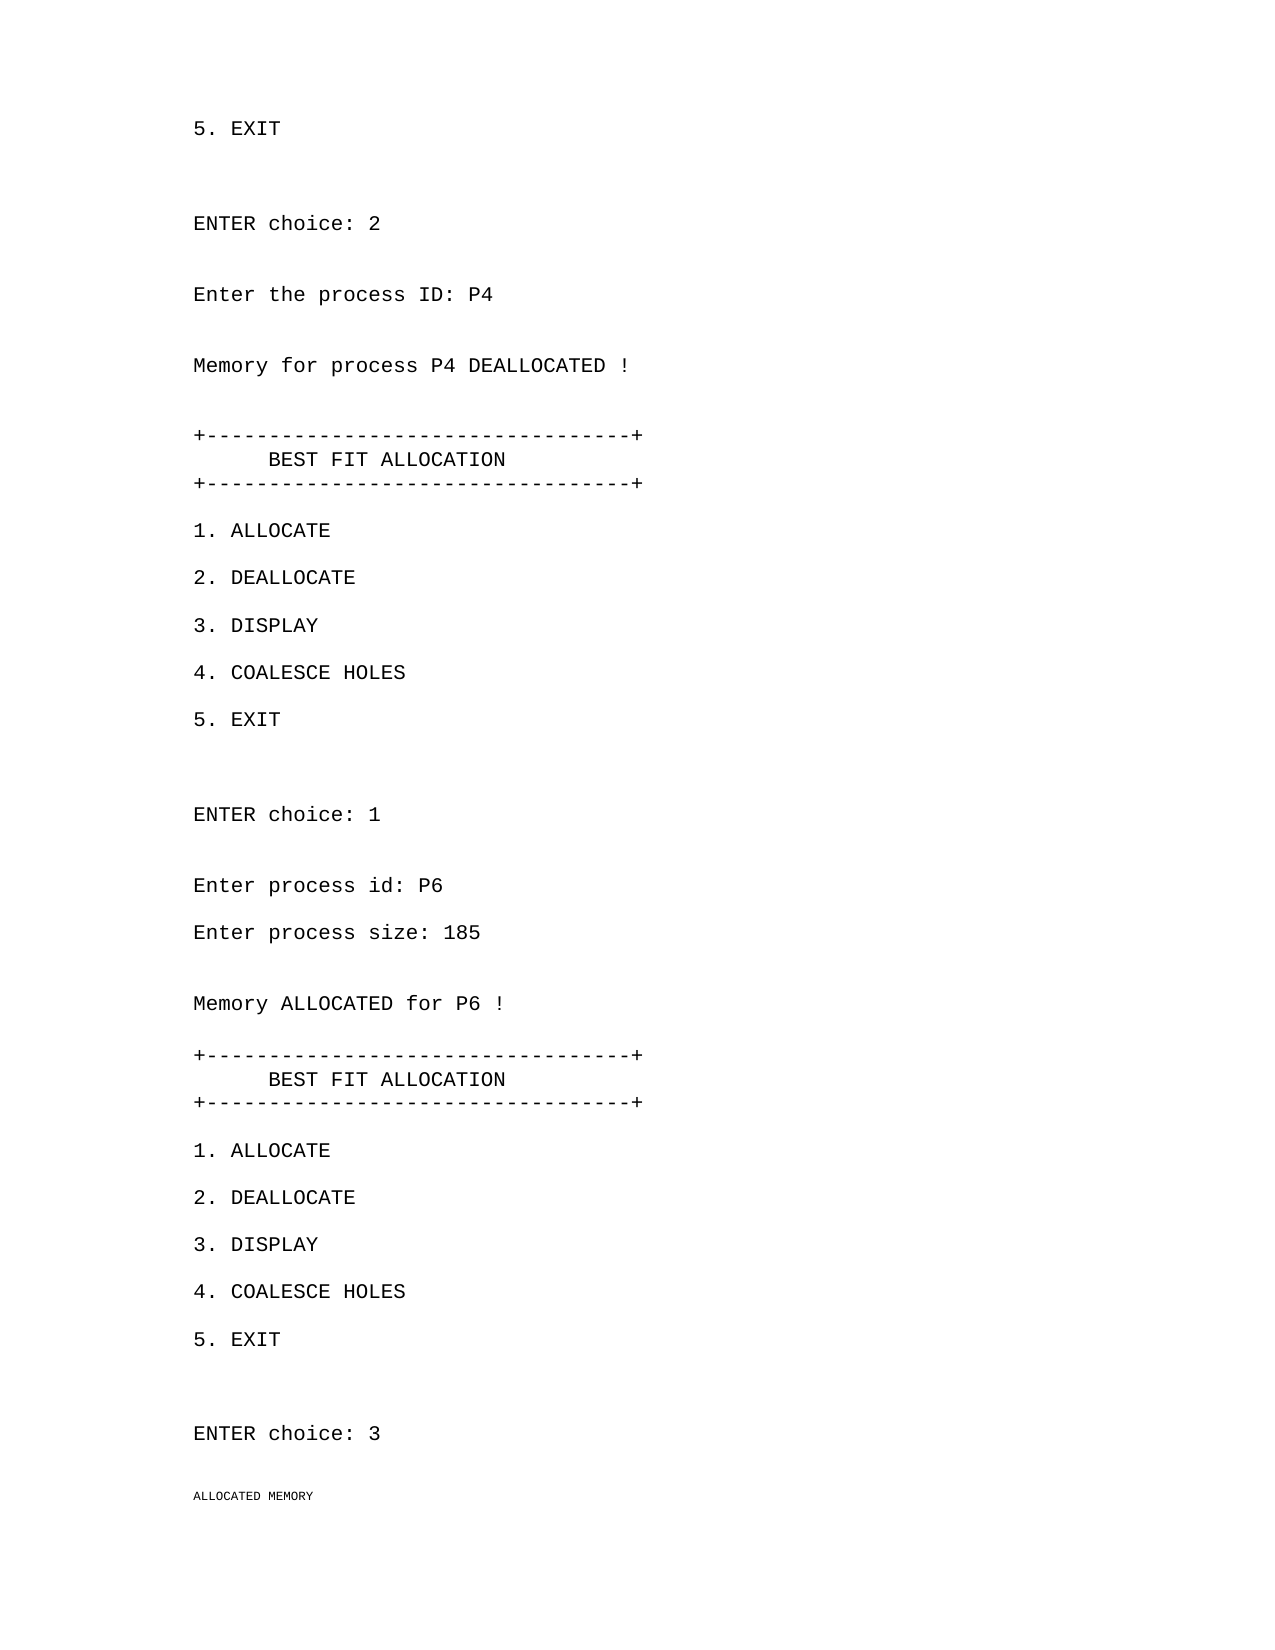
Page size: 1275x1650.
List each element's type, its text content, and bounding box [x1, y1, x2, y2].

text 5. EXIT [118, 709, 1157, 733]
text +----------------------------------+ [118, 1045, 1157, 1069]
text ENTER choice: 3 [118, 1423, 1157, 1447]
text +----------------------------------+ [118, 1092, 1157, 1116]
text ENTER choice: 2 [118, 213, 1157, 236]
text 3. DISPLAY [118, 615, 1157, 638]
text 5. EXIT [118, 118, 1157, 142]
text Enter process id: P6 [118, 875, 1157, 898]
text BEST FIT ALLOCATION [118, 1069, 1157, 1092]
text Enter the process ID: P4 [118, 284, 1157, 307]
text 4. COALESCE HOLES [118, 1281, 1157, 1305]
text +----------------------------------+ [118, 473, 1157, 496]
text Memory ALLOCATED for P6 ! [118, 993, 1157, 1017]
text +----------------------------------+ [118, 426, 1157, 449]
text 5. EXIT [118, 1329, 1157, 1352]
text 1. ALLOCATE [118, 1139, 1157, 1163]
text 3. DISPLAY [118, 1234, 1157, 1258]
text ENTER choice: 1 [118, 804, 1157, 827]
text 1. ALLOCATE [118, 520, 1157, 544]
text ALLOCATED MEMORY [118, 1489, 1157, 1504]
text 2. DEALLOCATE [118, 1187, 1157, 1211]
text Memory for process P4 DEALLOCATED ! [118, 354, 1157, 378]
text Enter process size: 185 [118, 922, 1157, 946]
text 4. COALESCE HOLES [118, 662, 1157, 686]
text 2. DEALLOCATE [118, 567, 1157, 591]
text BEST FIT ALLOCATION [118, 449, 1157, 473]
